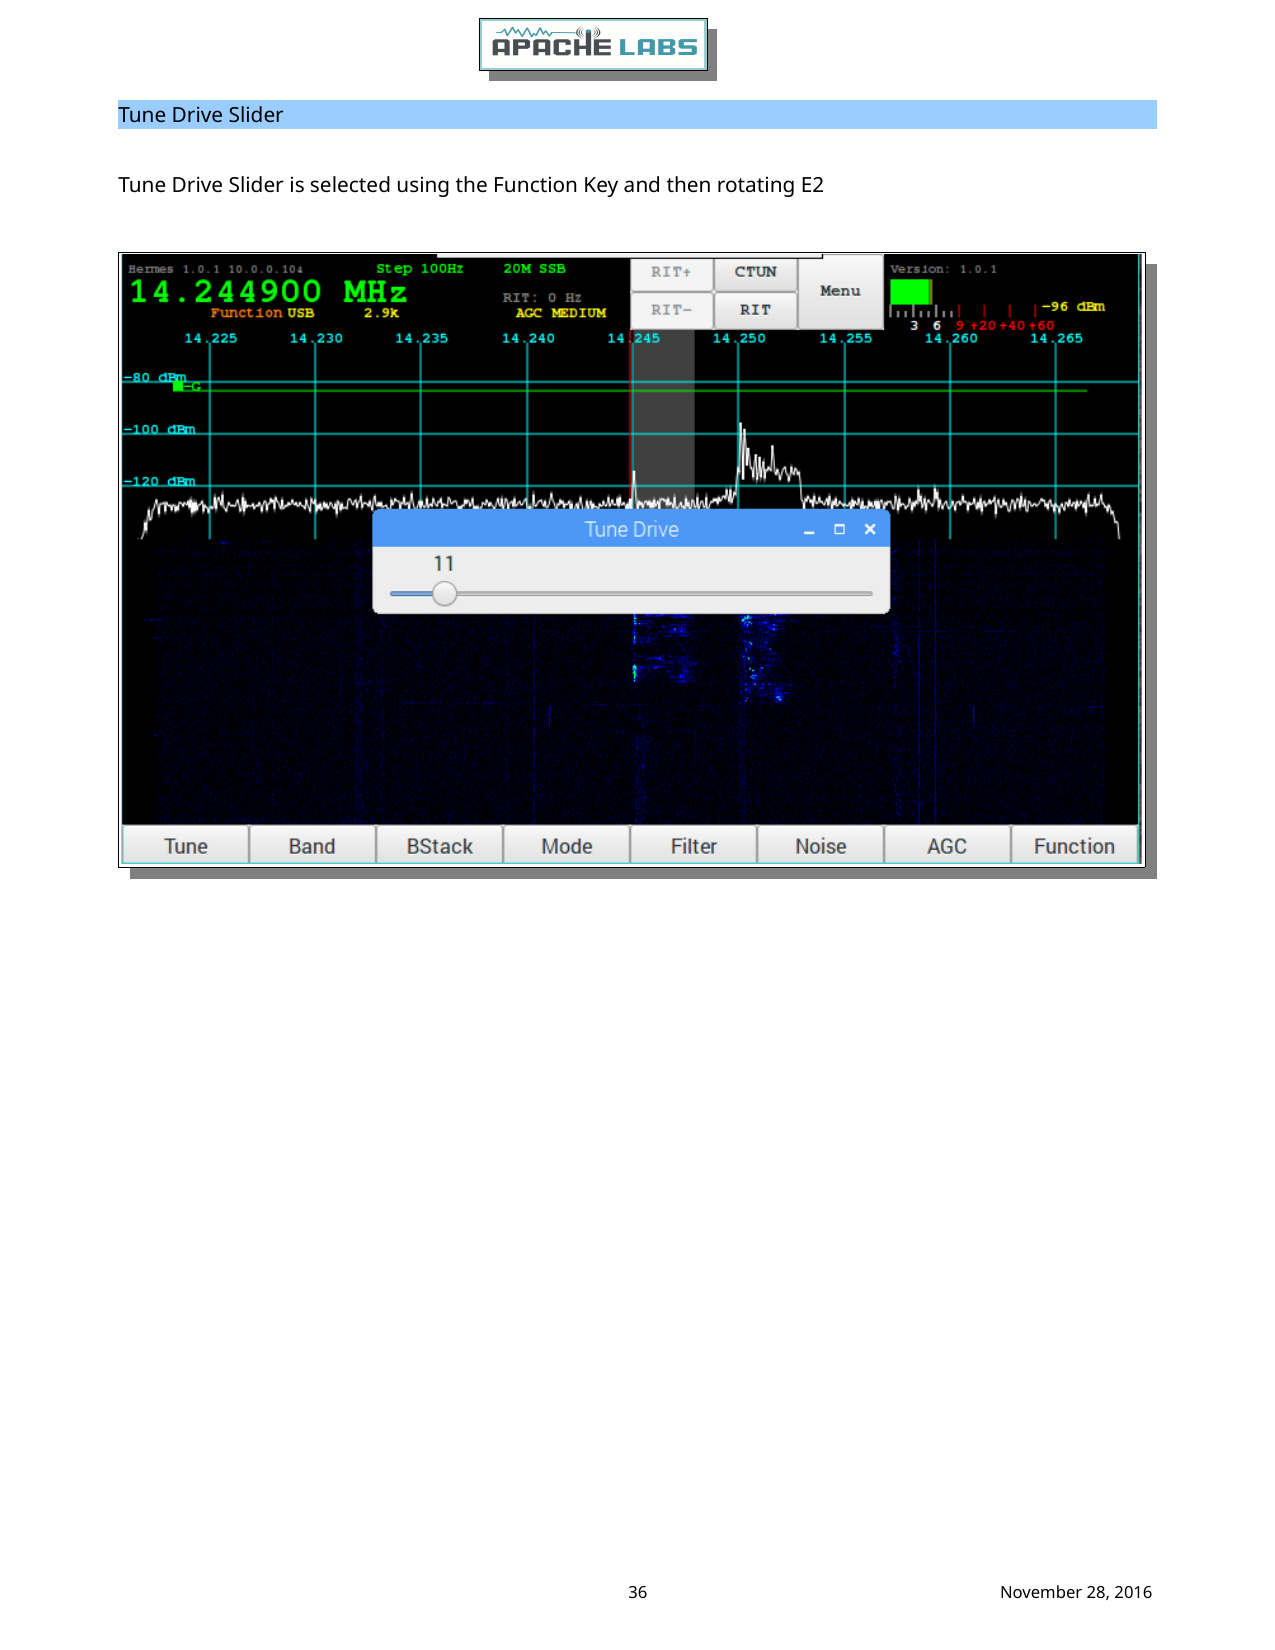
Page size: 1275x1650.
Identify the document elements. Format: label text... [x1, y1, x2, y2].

subtitle Tune Drive Slider [118, 100, 1157, 129]
picture [482, 21, 704, 68]
text Tune Drive Slider is selected using the Function Key and then rotating E2 [118, 170, 1157, 198]
picture [121, 254, 1142, 864]
